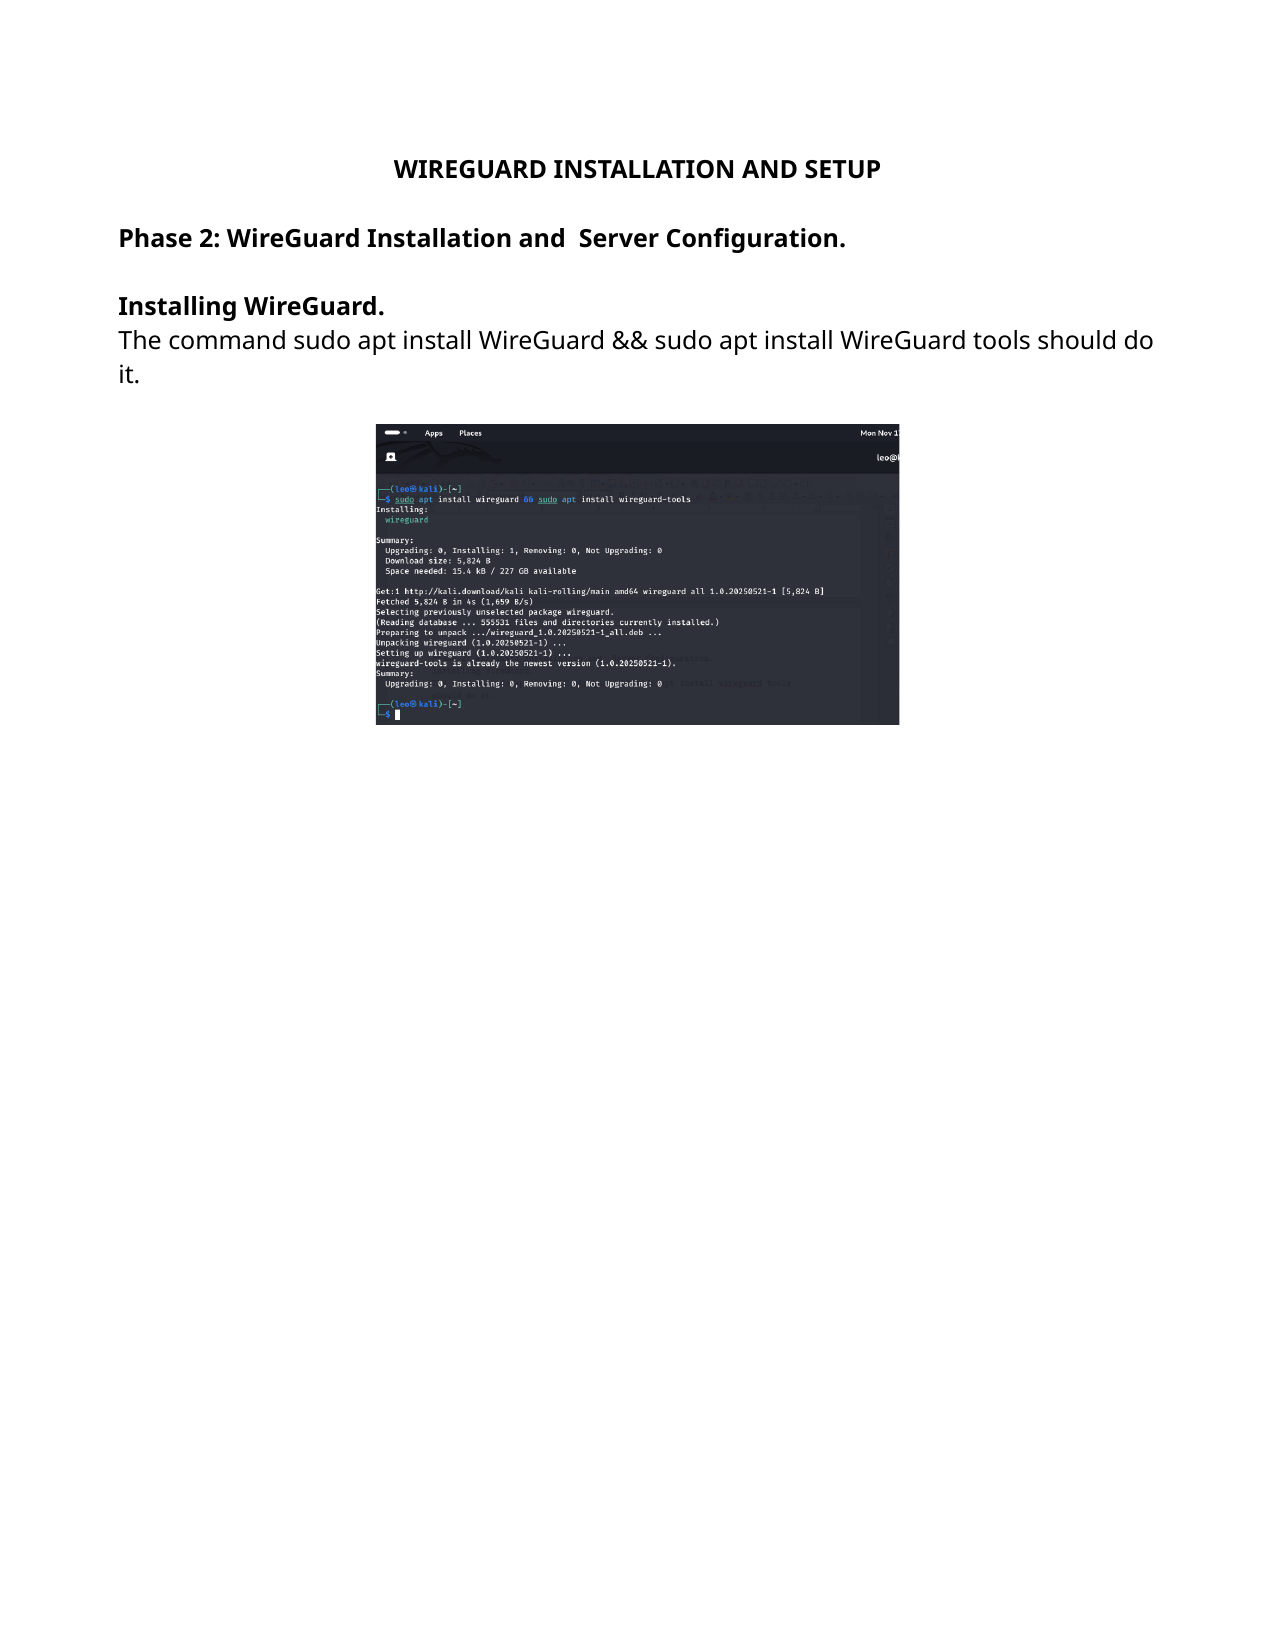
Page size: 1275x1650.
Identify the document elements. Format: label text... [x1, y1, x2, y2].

text The command sudo apt install WireGuard && sudo apt install WireGuard tools should do it. [118, 322, 1157, 391]
text Installing WireGuard. [118, 288, 1157, 322]
text WIREGUARD INSTALLATION AND SETUP [118, 152, 1157, 186]
text Phase 2: WireGuard Installation and Server Configuration. [118, 220, 1157, 254]
